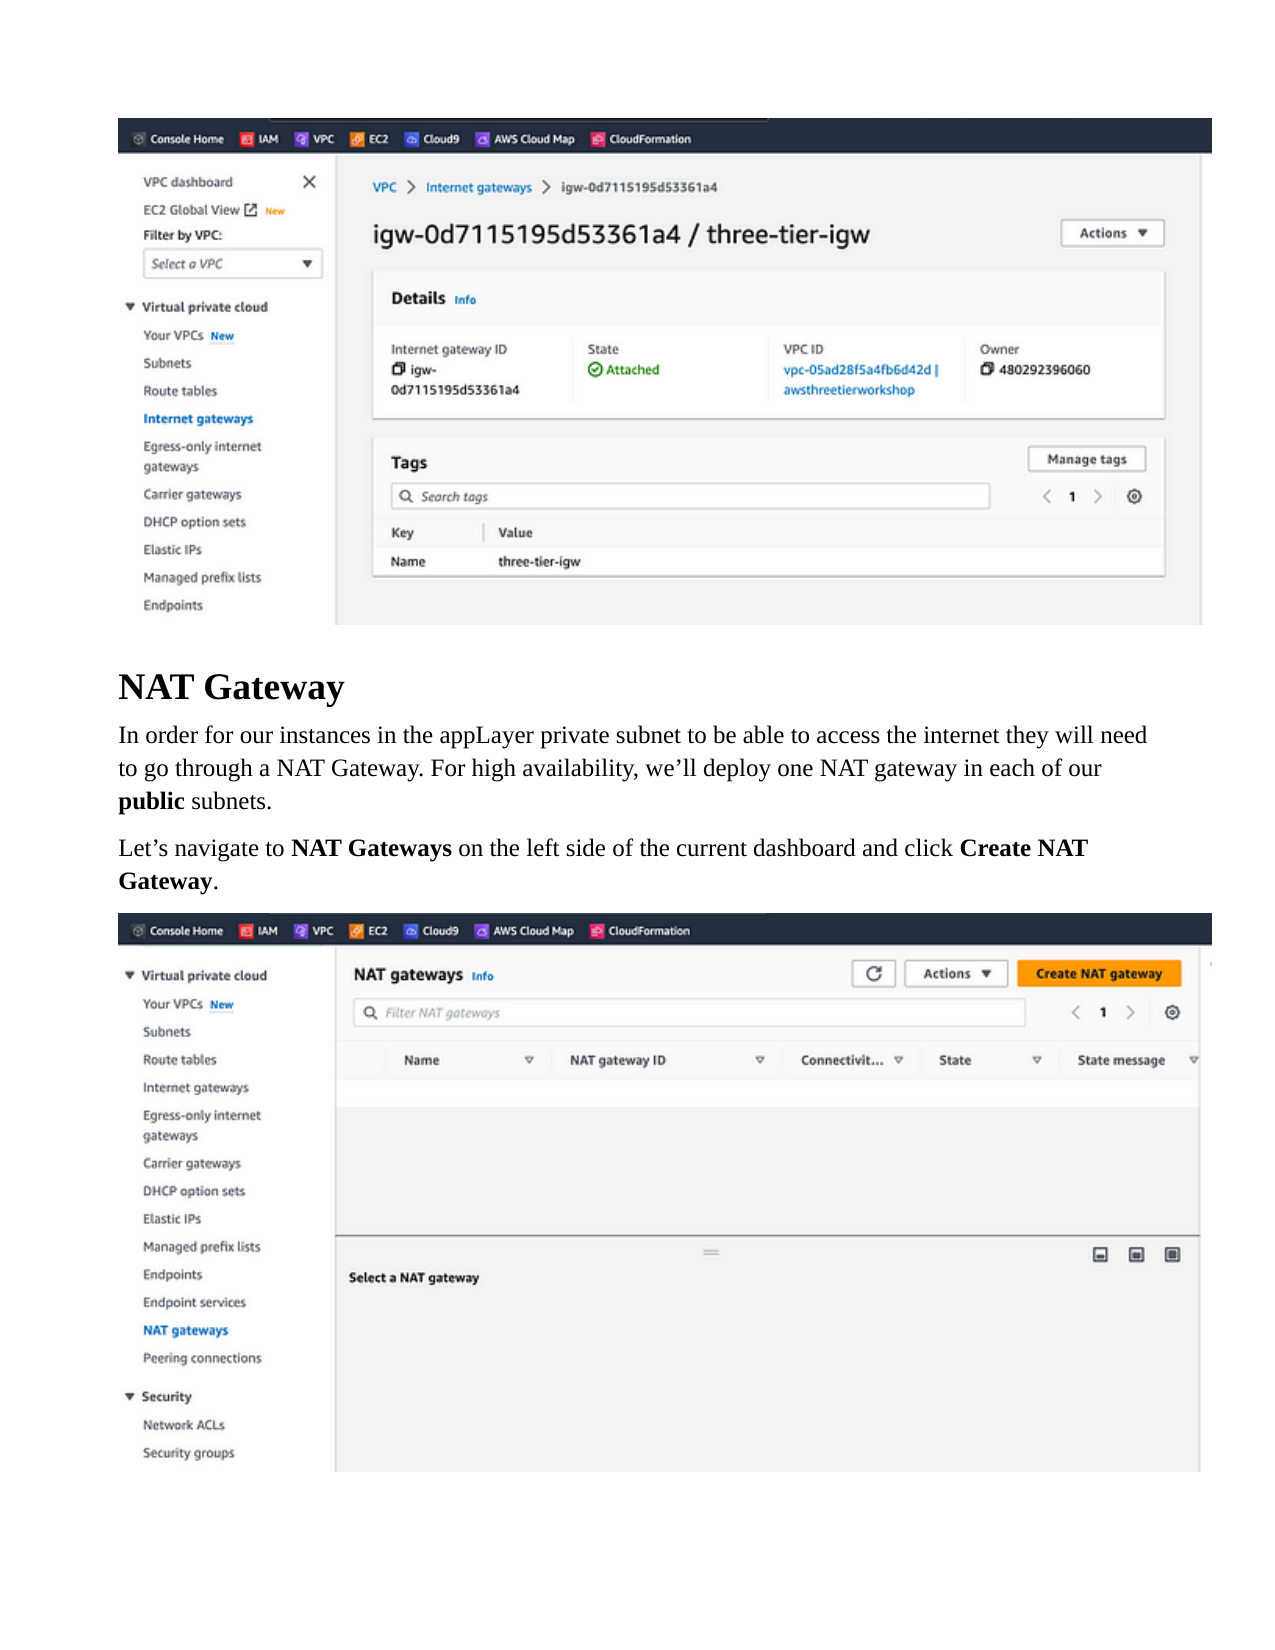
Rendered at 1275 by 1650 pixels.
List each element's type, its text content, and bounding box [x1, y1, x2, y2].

subtitle NAT Gateway [118, 664, 1157, 707]
picture [118, 913, 1212, 1472]
text In order for our instances in the appLayer private subnet to be able to access the internet they will need to go through a NAT Gateway. For high availability, we’ll deploy one NAT gateway in each of our public subnets. [118, 720, 1157, 814]
text Let’s navigate to NAT Gateways on the left side of the current dashboard and click Create NAT Gateway. [118, 833, 1157, 895]
picture [118, 118, 1212, 625]
